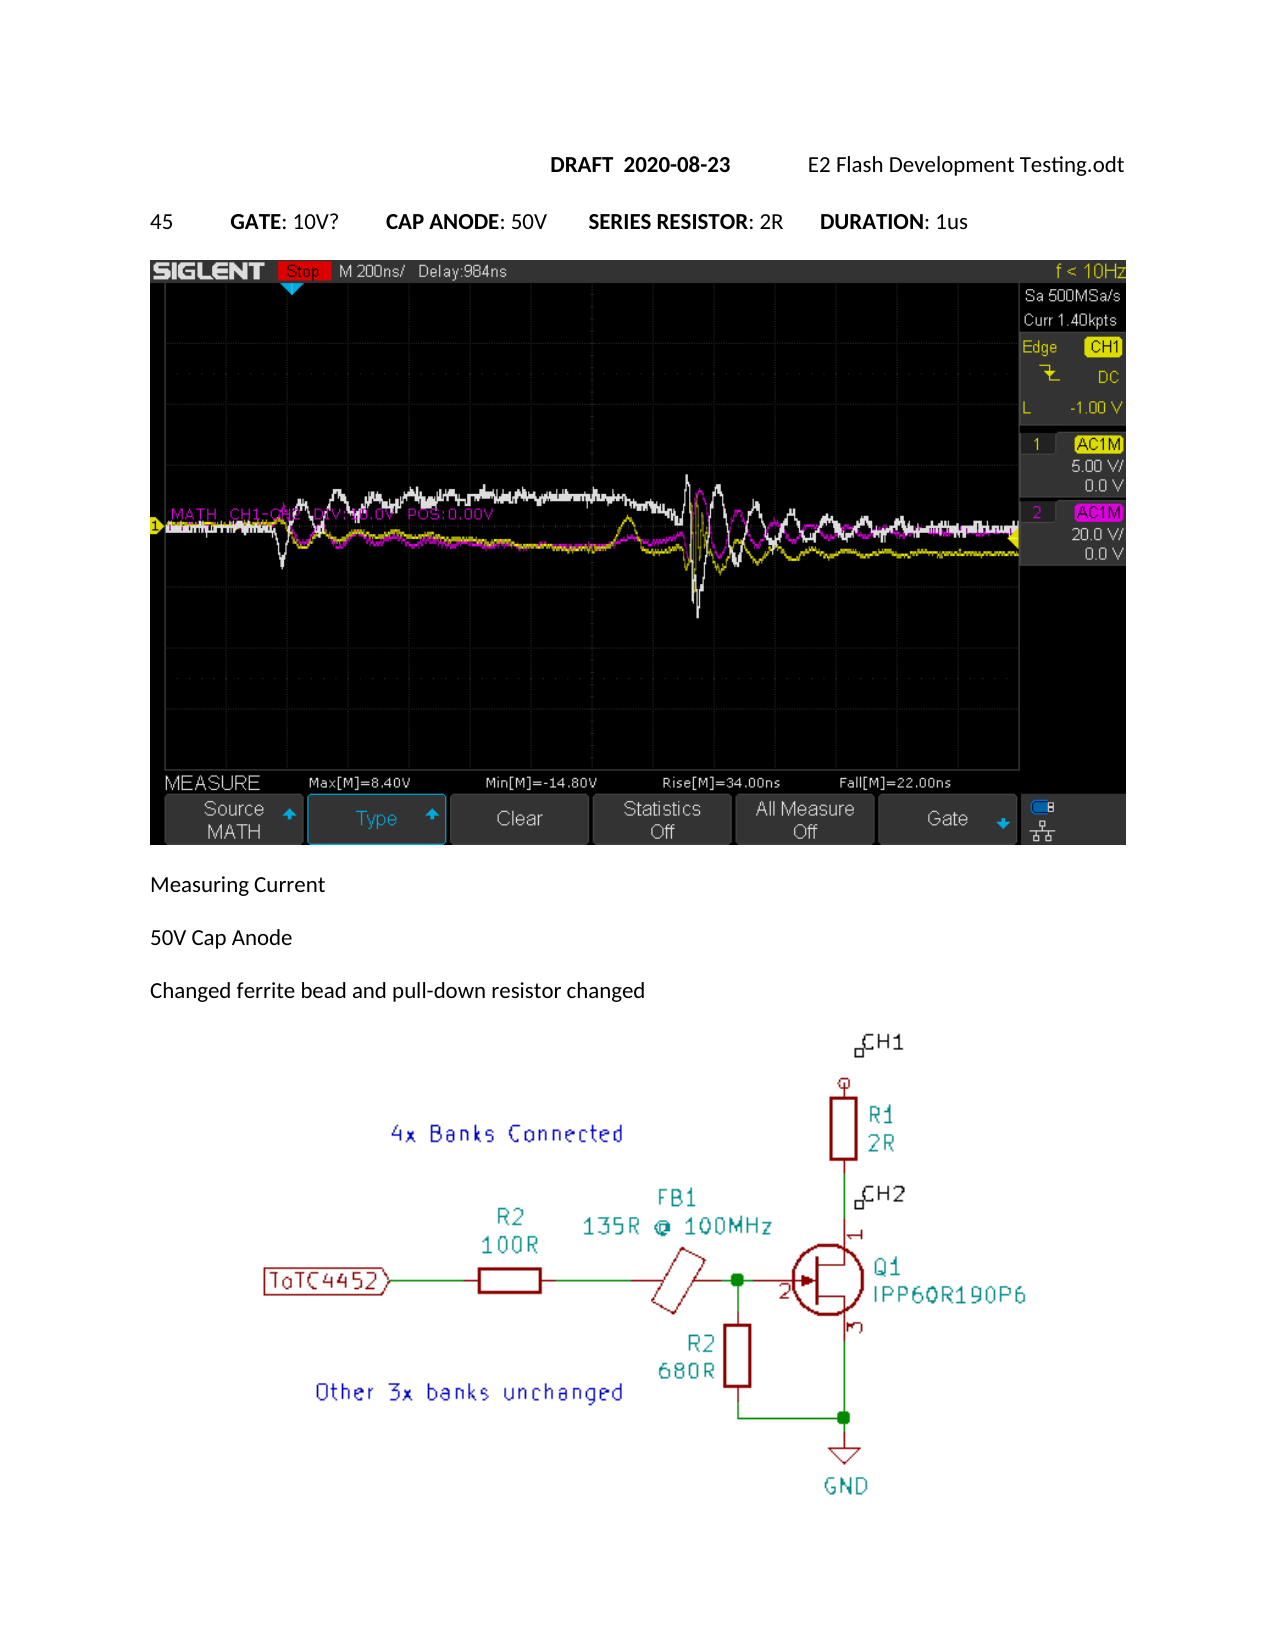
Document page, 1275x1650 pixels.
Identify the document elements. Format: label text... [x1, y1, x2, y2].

text Measuring Current [150, 870, 1125, 898]
text 45 GATE: 10V? CAP ANODE: 50V SERIES RESISTOR: 2R DURATION: 1us [150, 207, 1125, 236]
text 50V Cap Anode [150, 923, 1125, 951]
picture [242, 1028, 1033, 1501]
text Changed ferrite bead and pull-down resistor changed [150, 976, 1125, 1004]
picture [150, 260, 1126, 845]
picture [309, 796, 444, 843]
